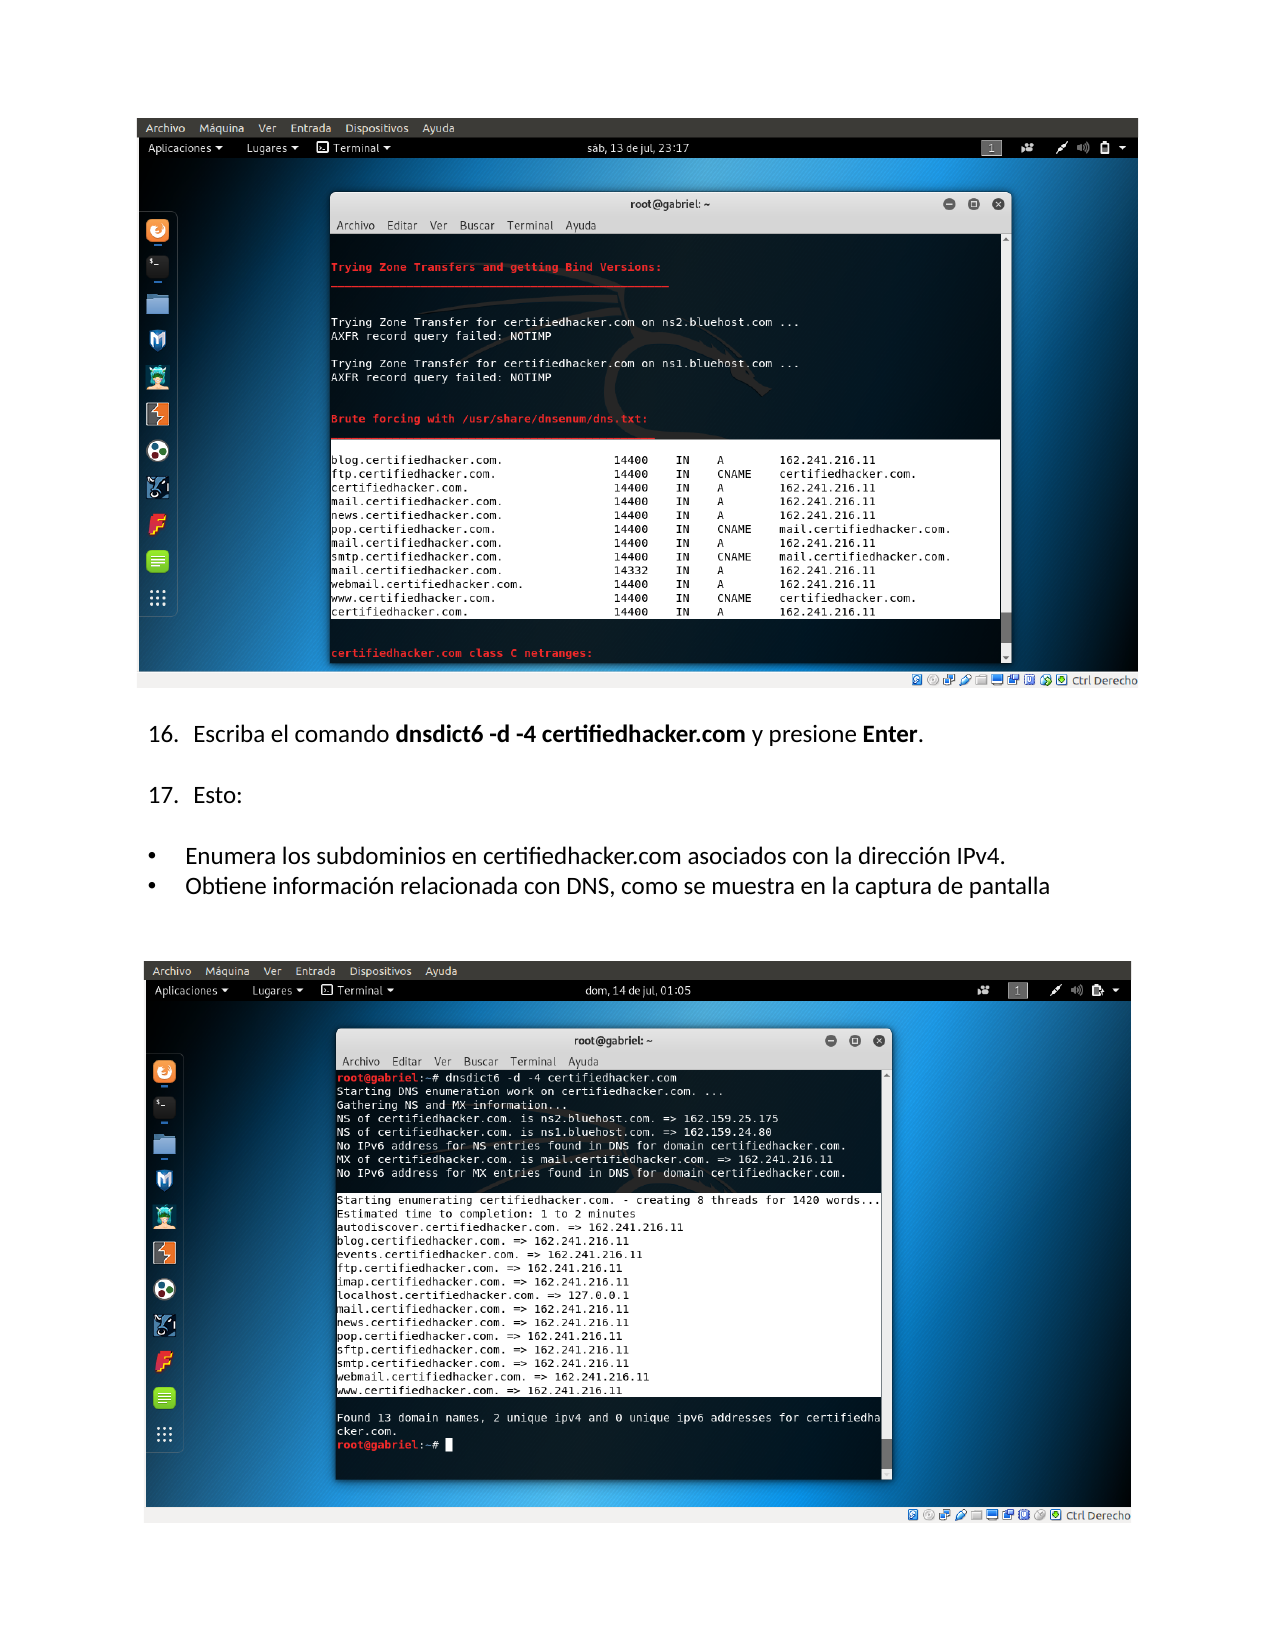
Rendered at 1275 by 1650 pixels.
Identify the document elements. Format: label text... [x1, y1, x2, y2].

list Obtiene información relacionada con DNS, como se muestra en la captura de pantalla [148, 870, 1157, 901]
picture [136, 118, 1139, 688]
list Escriba el comando dnsdict6 -d -4 certifiedhacker.com y presione Enter. [148, 718, 1157, 748]
list Esto: [148, 779, 1157, 809]
list Enumera los subdominios en certifiedhacker.com asociados con la dirección IPv4. [148, 840, 1157, 870]
picture [143, 961, 1132, 1523]
